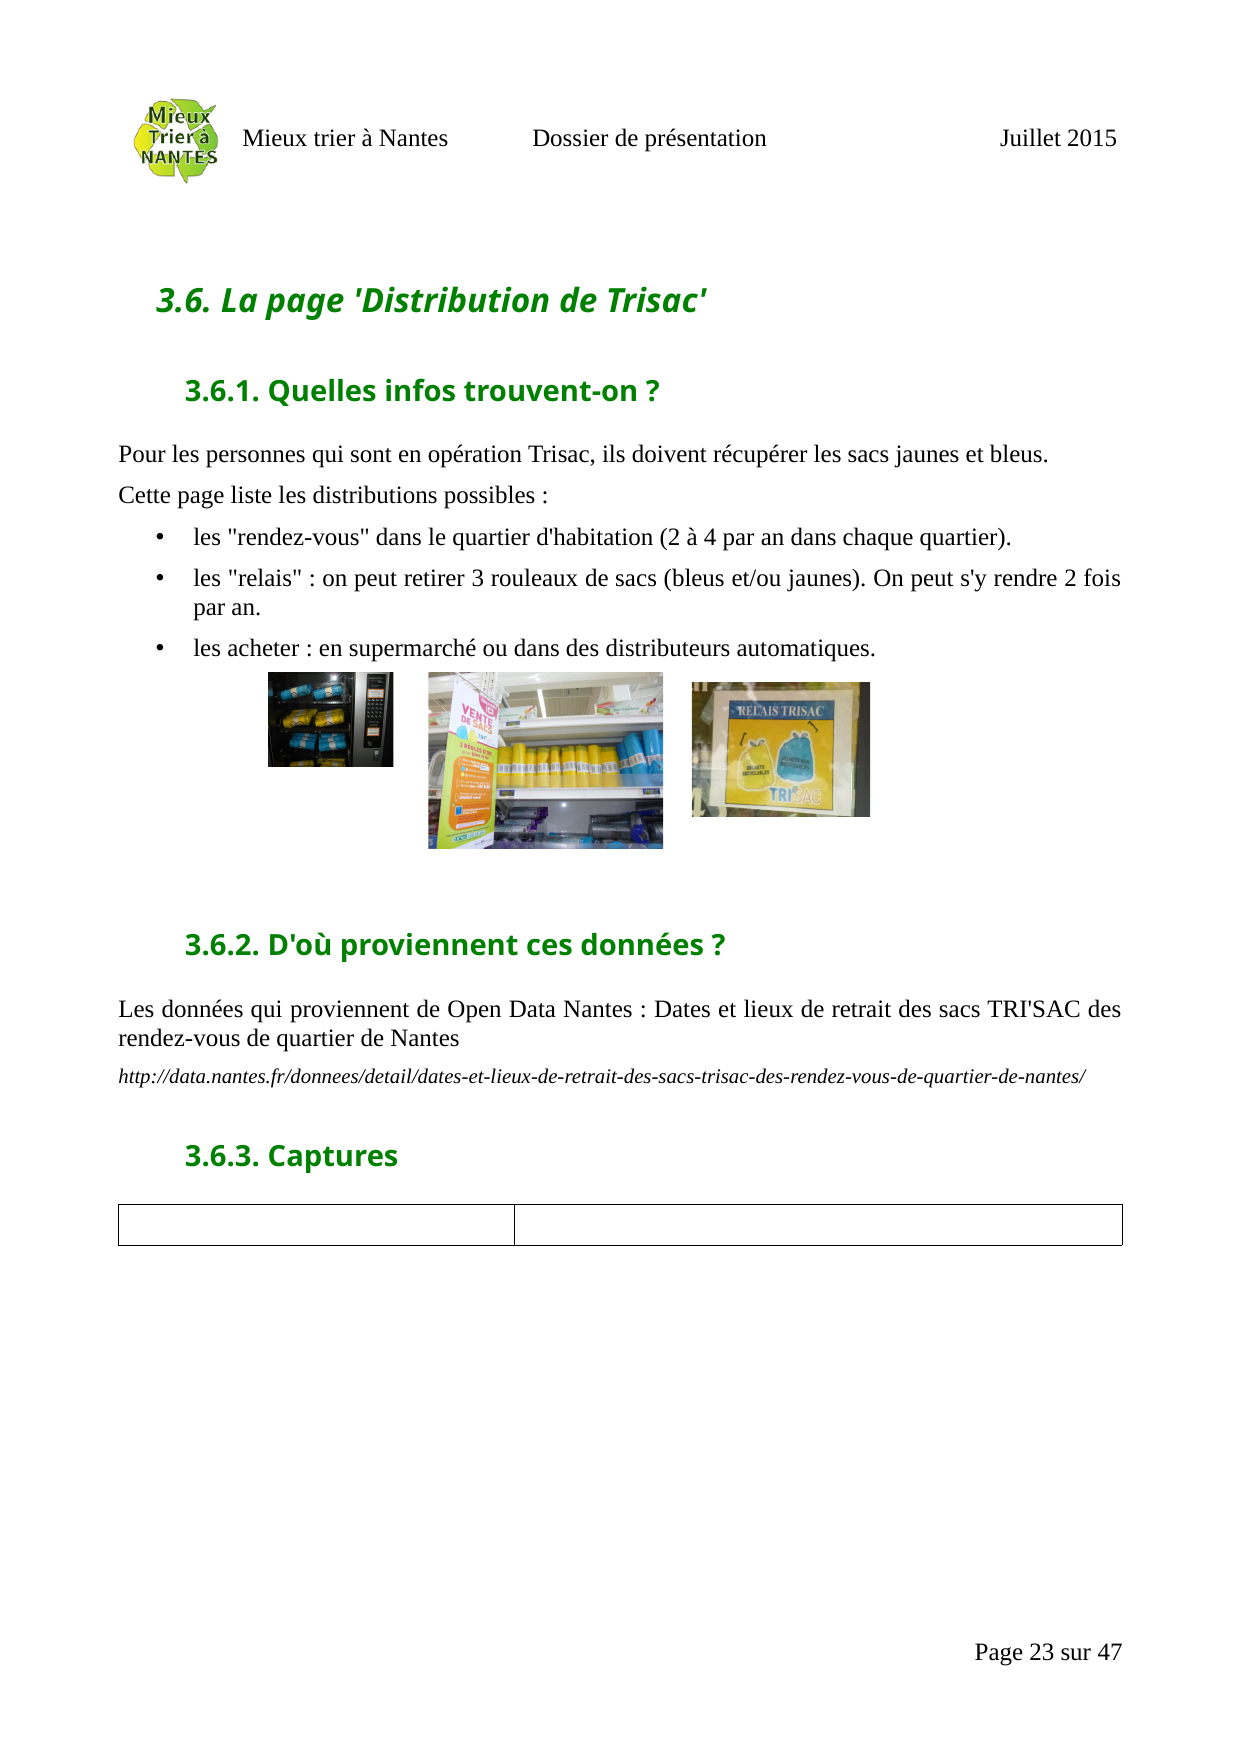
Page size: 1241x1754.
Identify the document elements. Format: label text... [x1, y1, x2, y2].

subtitle Captures [148, 1135, 1122, 1175]
subtitle La page 'Distribution de Trisac' [148, 277, 1122, 323]
picture [428, 672, 664, 849]
picture [691, 682, 871, 817]
table_header [515, 1205, 1122, 1245]
subtitle D'où proviennent ces données ? [148, 925, 1122, 964]
text Les données qui proviennent de Open Data Nantes : Dates et lieux de retrait des sacs TRI'SAC des rendez-vous de quartier de Nantes [118, 994, 1122, 1051]
picture [268, 672, 394, 767]
subtitle Quelles infos trouvent-on ? [148, 370, 1122, 410]
list les "rendez-vous" dans le quartier d'habitation (2 à 4 par an dans chaque quartier). [156, 522, 1122, 550]
picture [131, 95, 221, 185]
list les "relais" : on peut retirer 3 rouleaux de sacs (bleus et/ou jaunes). On peut s'y rendre 2 fois par an. [156, 563, 1122, 620]
table_header [119, 1205, 514, 1245]
text Pour les personnes qui sont en opération Trisac, ils doivent récupérer les sacs jaunes et bleus. [118, 439, 1122, 468]
list les acheter : en supermarché ou dans des distributeurs automatiques. [156, 633, 1122, 662]
text http://data.nantes.fr/donnees/detail/dates-et-lieux-de-retrait-des-sacs-trisac-des-rendez-vous-de-quartier-de-nantes/ [118, 1064, 1122, 1088]
text Cette page liste les distributions possibles : [118, 480, 1122, 509]
